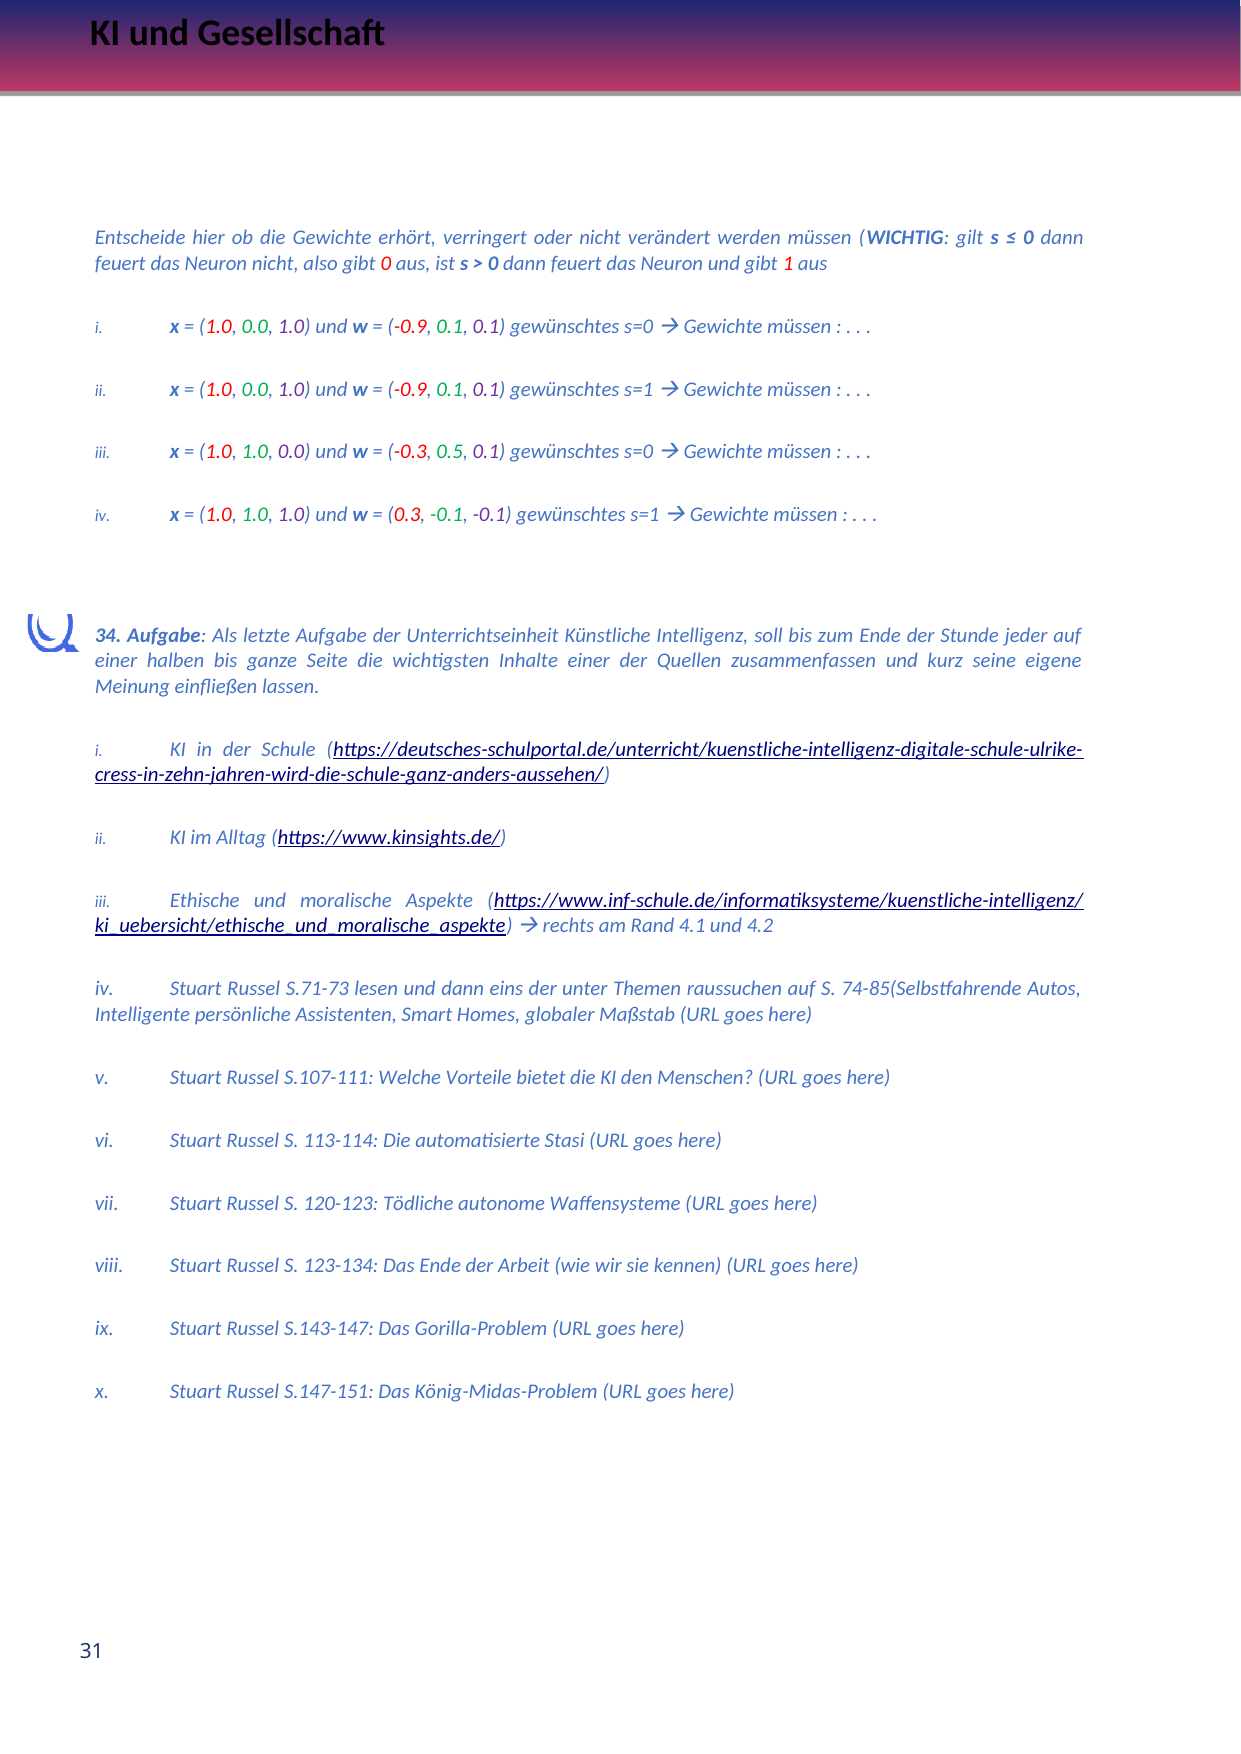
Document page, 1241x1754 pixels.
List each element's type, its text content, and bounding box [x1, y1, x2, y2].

list Stuart Russel S. 123-134: Das Ende der Arbeit (wie wir sie kennen) (URL goes here) [94, 1253, 1086, 1278]
list Stuart Russel S.147-151: Das König-Midas-Problem (URL goes here) [94, 1378, 1086, 1404]
list Stuart Russel S. 113-114: Die automatisierte Stasi (URL goes here) [94, 1127, 1086, 1152]
list Stuart Russel S. 120-123: Tödliche autonome Waffensysteme (URL goes here) [94, 1190, 1086, 1215]
list KI im Alltag (https://www.kinsights.de/) [94, 824, 1086, 850]
list Stuart Russel S.71-73 lesen und dann eins der unter Themen raussuchen auf S. 74-85(Selbstfahrende Autos, Intelligente persönliche Assistenten, Smart Homes, globaler Maßstab (URL goes here) [94, 976, 1086, 1026]
list x = (1.0, 1.0, 0.0) und w = (-0.3, 0.5, 0.1) gewünschtes s=0  Gewichte müssen : . . . [94, 439, 1086, 464]
list x = (1.0, 0.0, 1.0) und w = (-0.9, 0.1, 0.1) gewünschtes s=0  Gewichte müssen : . . . [94, 313, 1086, 338]
list Ethische und moralische Aspekte (https://www.inf-schule.de/informatiksysteme/kuenstliche-intelligenz/ki_uebersicht/ethische_und_moralische_aspekte)  rechts am Rand 4.1 und 4.2 [94, 887, 1086, 938]
list x = (1.0, 0.0, 1.0) und w = (-0.9, 0.1, 0.1) gewünschtes s=1  Gewichte müssen : . . . [94, 376, 1086, 401]
list Stuart Russel S.143-147: Das Gorilla-Problem (URL goes here) [94, 1316, 1086, 1341]
text Entscheide hier ob die Gewichte erhört, verringert oder nicht verändert werden müssen (WICHTIG: gilt s ≤ 0 dann feuert das Neuron nicht, also gibt 0 aus, ist s > 0 dann feuert das Neuron und gibt 1 aus [94, 224, 1086, 275]
list x = (1.0, 1.0, 1.0) und w = (0.3, -0.1, -0.1) gewünschtes s=1  Gewichte müssen : . . . [94, 502, 1086, 527]
text 34. Aufgabe: Als letzte Aufgabe der Unterrichtseinheit Künstliche Intelligenz, soll bis zum Ende der Stunde jeder auf einer halben bis ganze Seite die wichtigsten Inhalte einer der Quellen zusammenfassen und kurz seine eigene Meinung einfließen lassen. [94, 622, 1086, 698]
list Stuart Russel S.107-111: Welche Vorteile bietet die KI den Menschen? (URL goes here) [94, 1064, 1086, 1089]
list KI in der Schule (https://deutsches-schulportal.de/unterricht/kuenstliche-intelligenz-digitale-schule-ulrike-cress-in-zehn-jahren-wird-die-schule-ganz-anders-aussehen/) [94, 736, 1086, 787]
